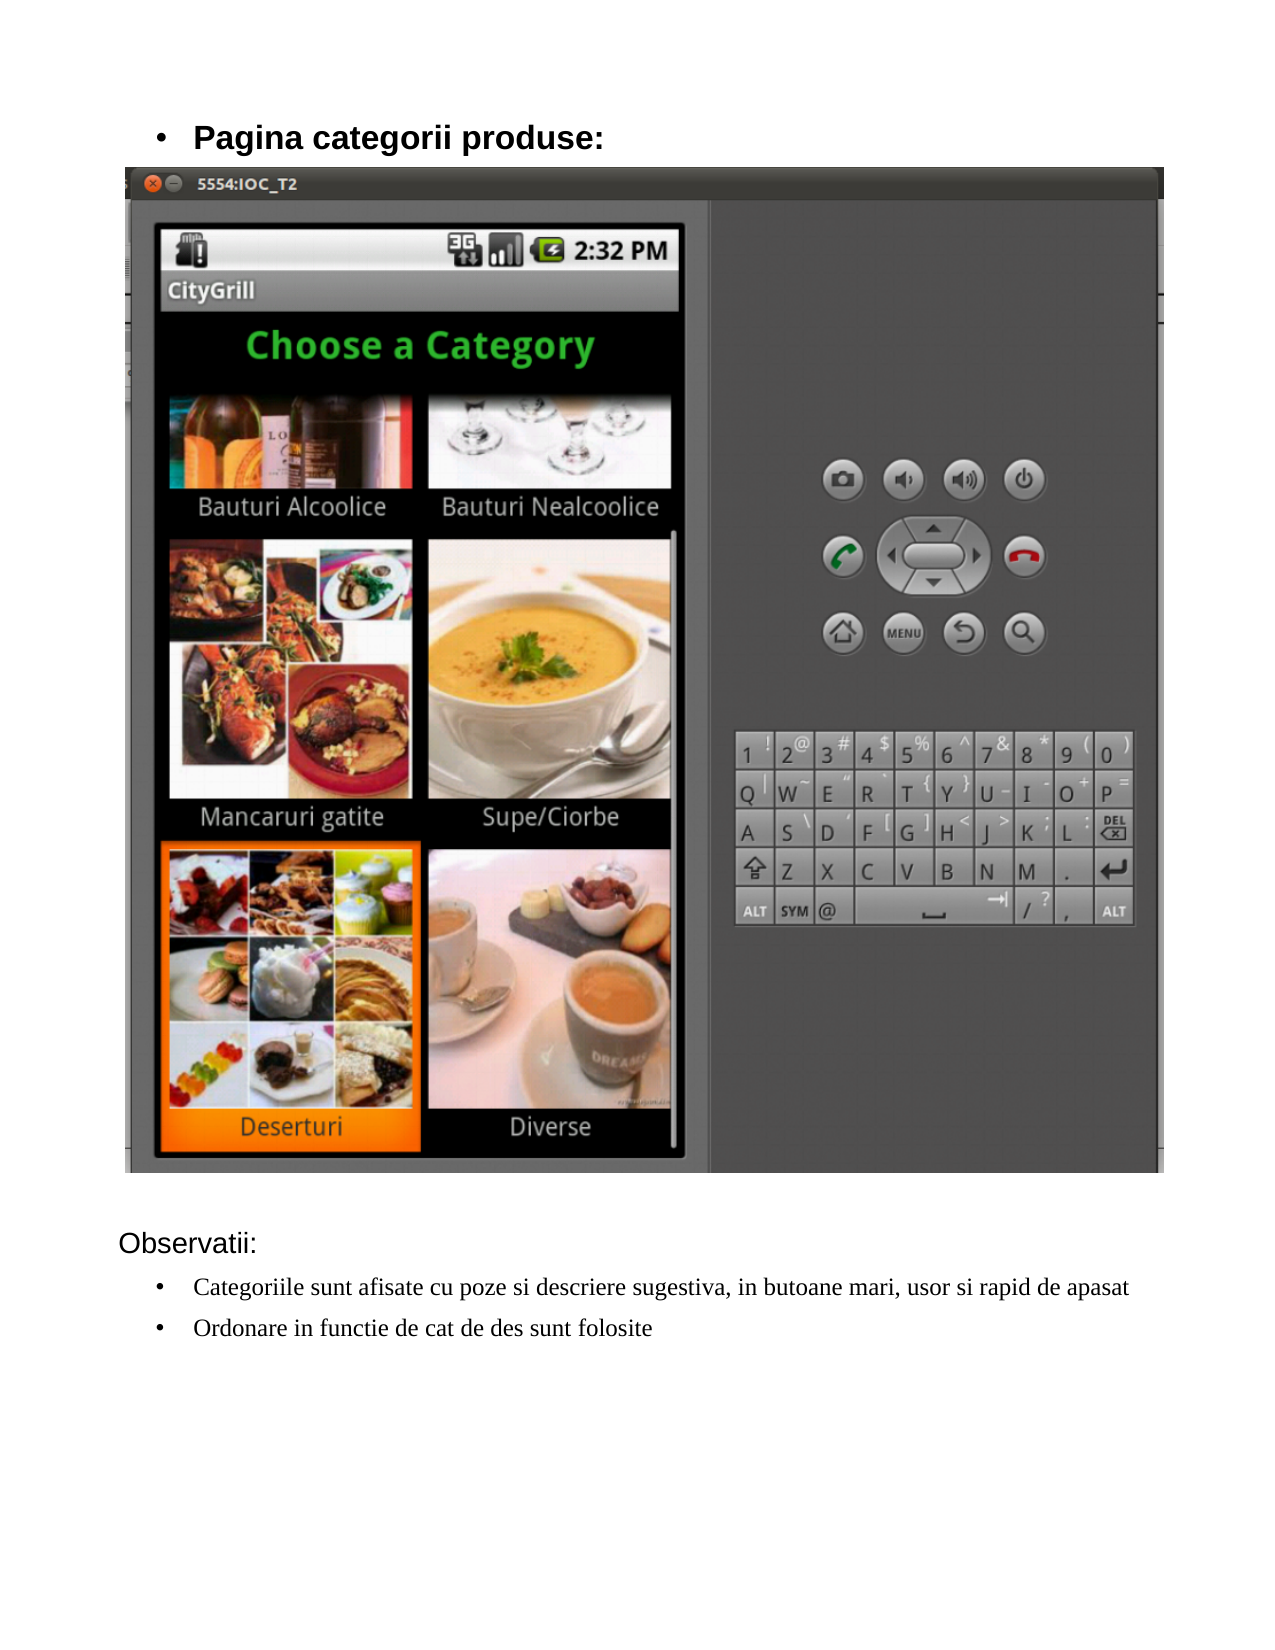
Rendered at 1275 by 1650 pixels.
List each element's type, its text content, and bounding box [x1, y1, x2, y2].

list Ordonare in functie de cat de des sunt folosite [156, 1313, 1157, 1342]
subtitle Observatii: [118, 1226, 1157, 1259]
picture [125, 167, 1164, 1173]
list Categoriile sunt afisate cu poze si descriere sugestiva, in butoane mari, usor si rapid de apasat [156, 1272, 1157, 1301]
subtitle Pagina categorii produse: [156, 118, 1157, 157]
